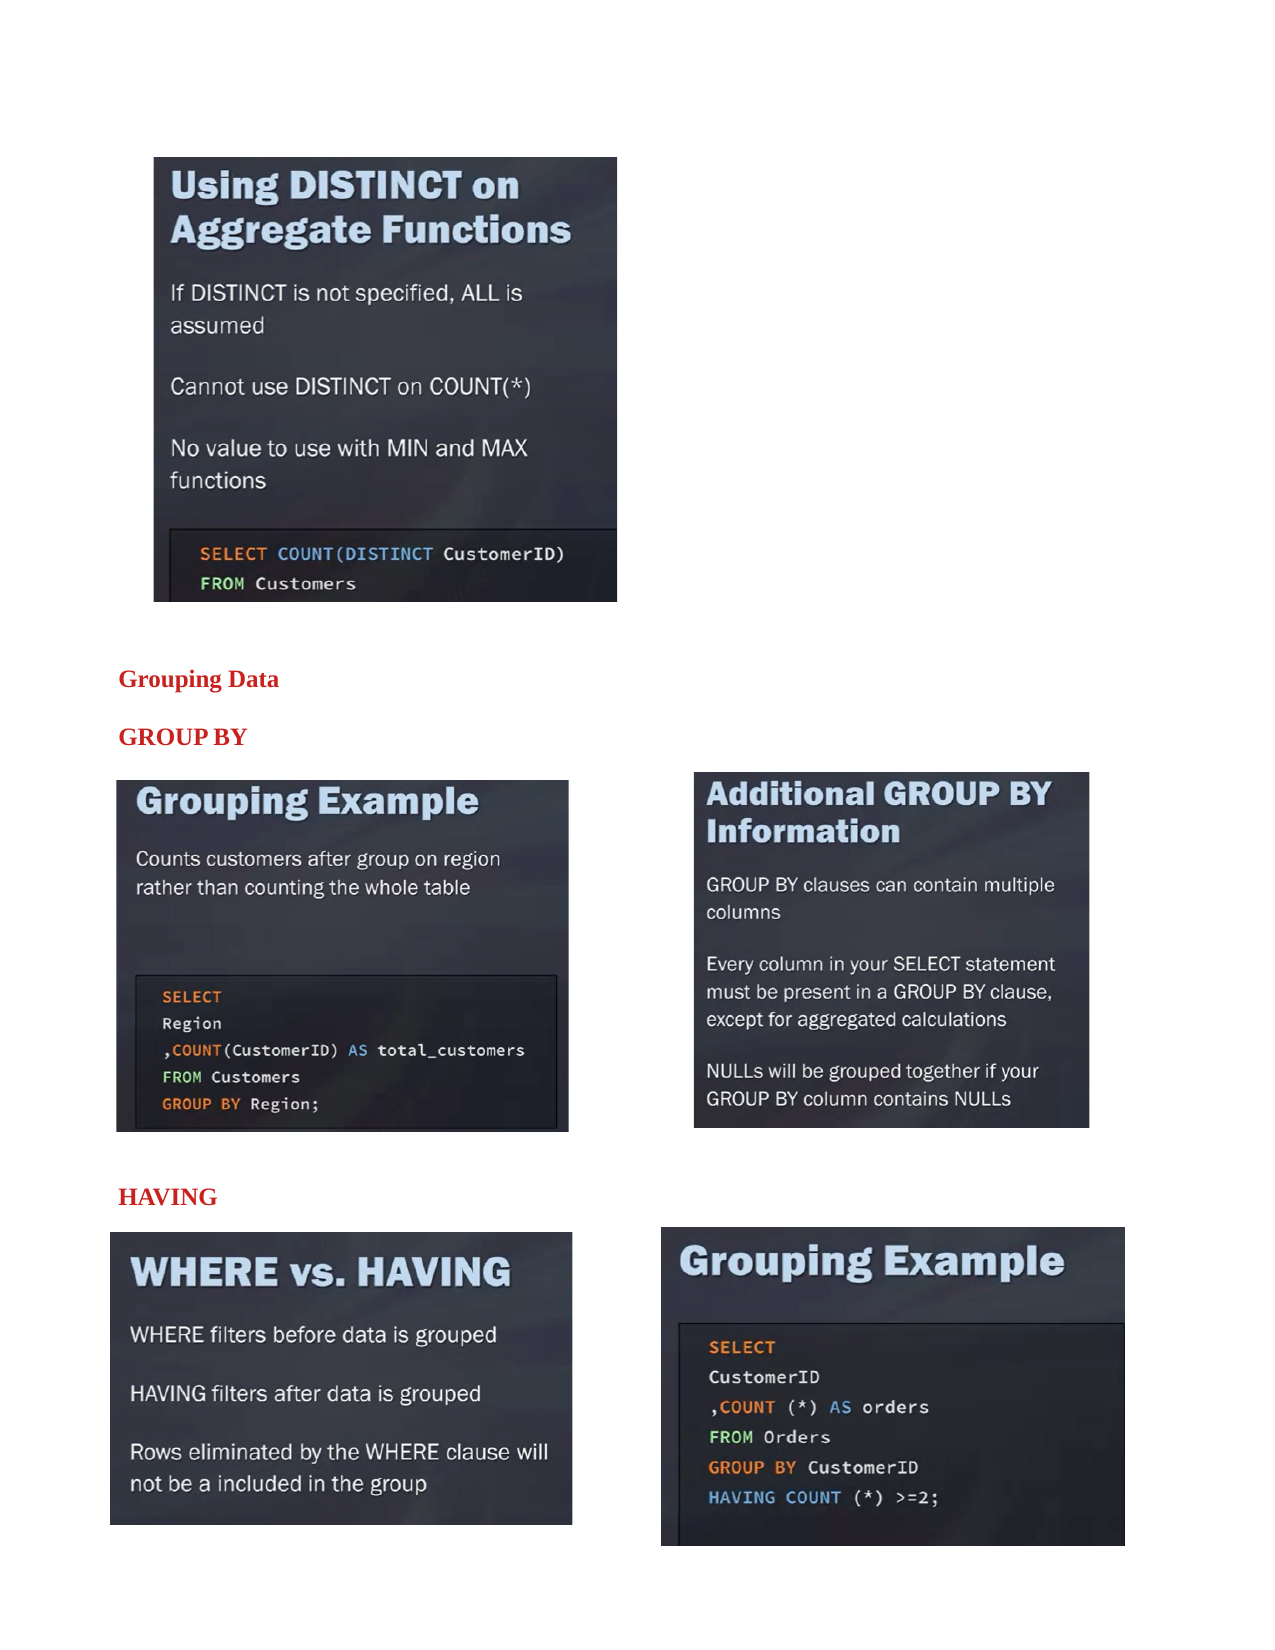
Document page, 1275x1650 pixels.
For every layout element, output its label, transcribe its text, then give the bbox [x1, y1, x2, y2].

picture [153, 157, 618, 602]
picture [116, 780, 569, 1132]
picture [661, 1227, 1125, 1546]
text HAVING [118, 1182, 1157, 1211]
text GROUP BY [118, 722, 1157, 751]
picture [110, 1232, 573, 1525]
picture [693, 772, 1090, 1128]
text Grouping Data [118, 664, 1157, 693]
